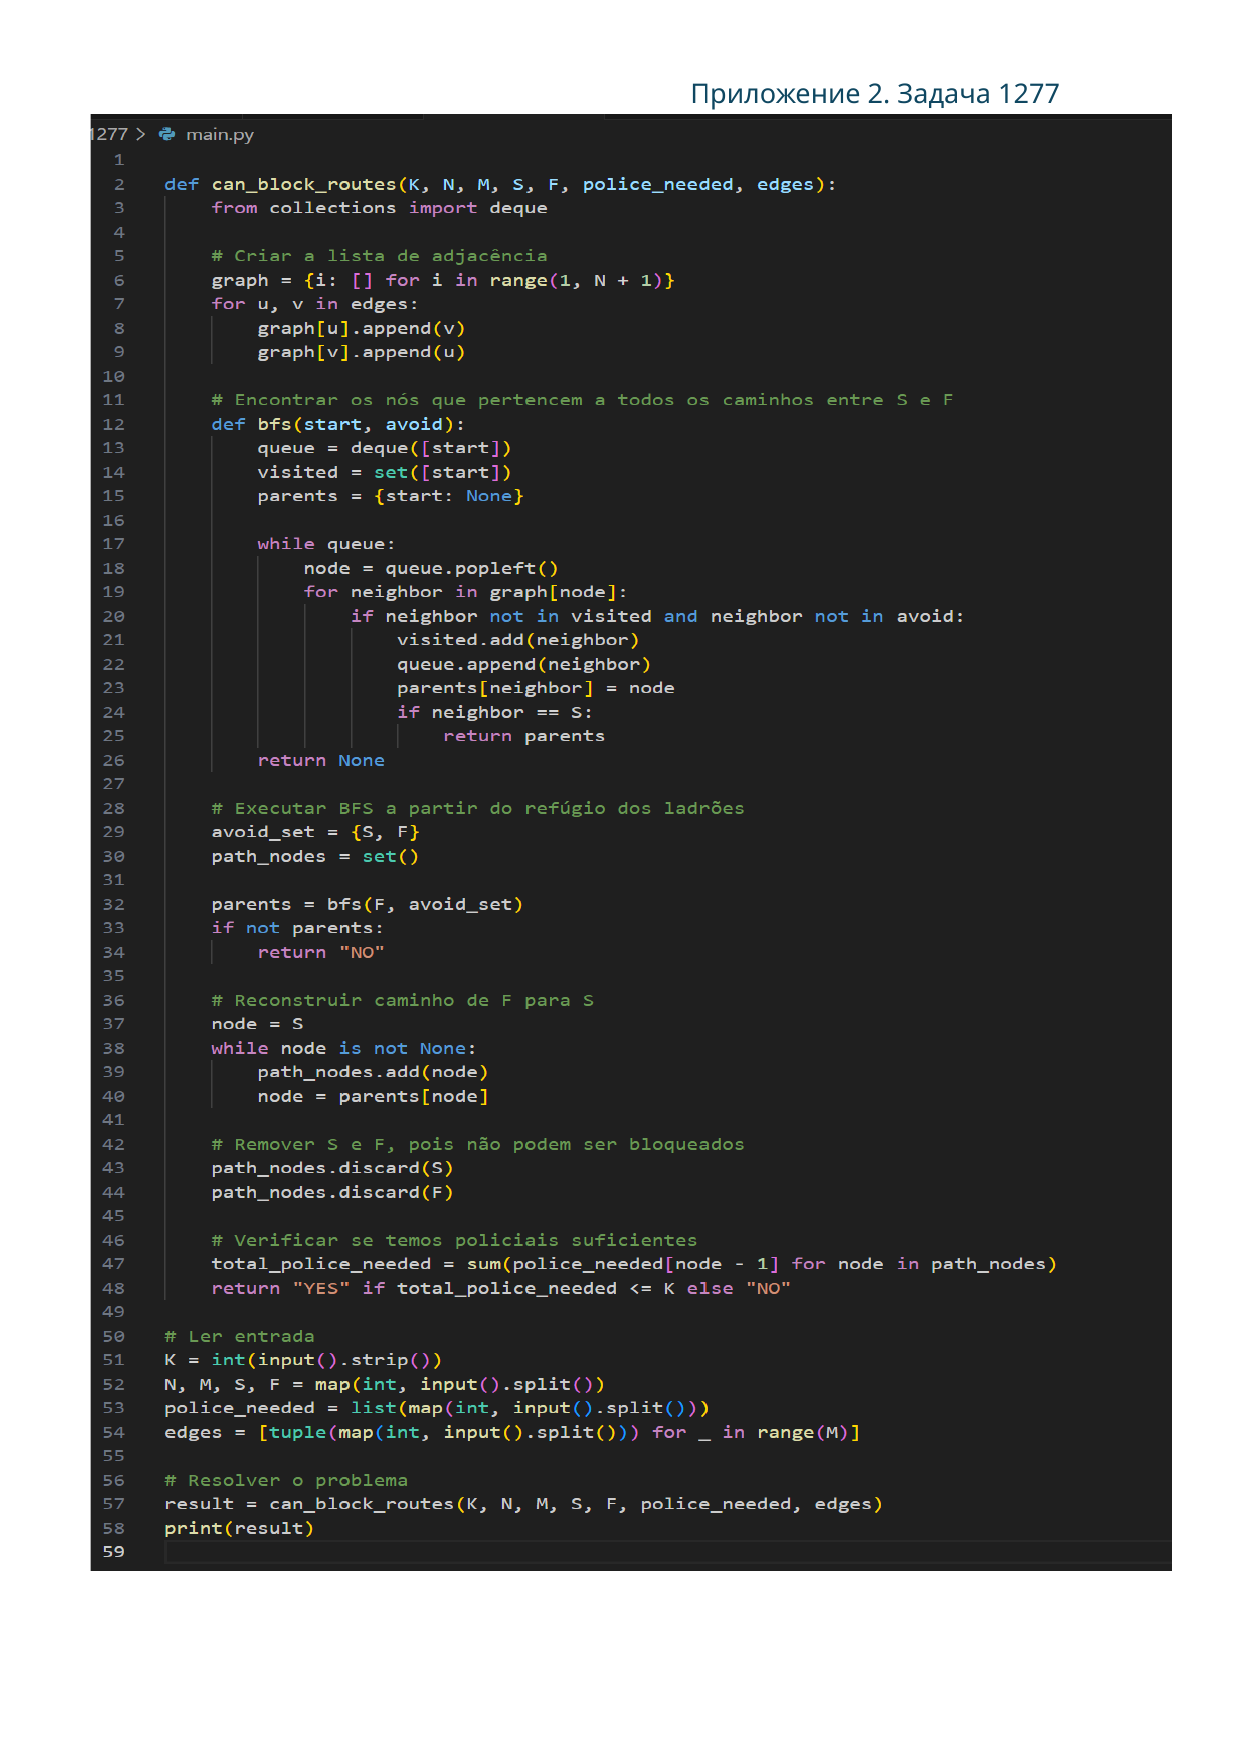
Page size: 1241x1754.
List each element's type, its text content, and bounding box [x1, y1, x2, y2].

subtitle Приложение 2. Задача 1277 [186, 75, 1060, 112]
